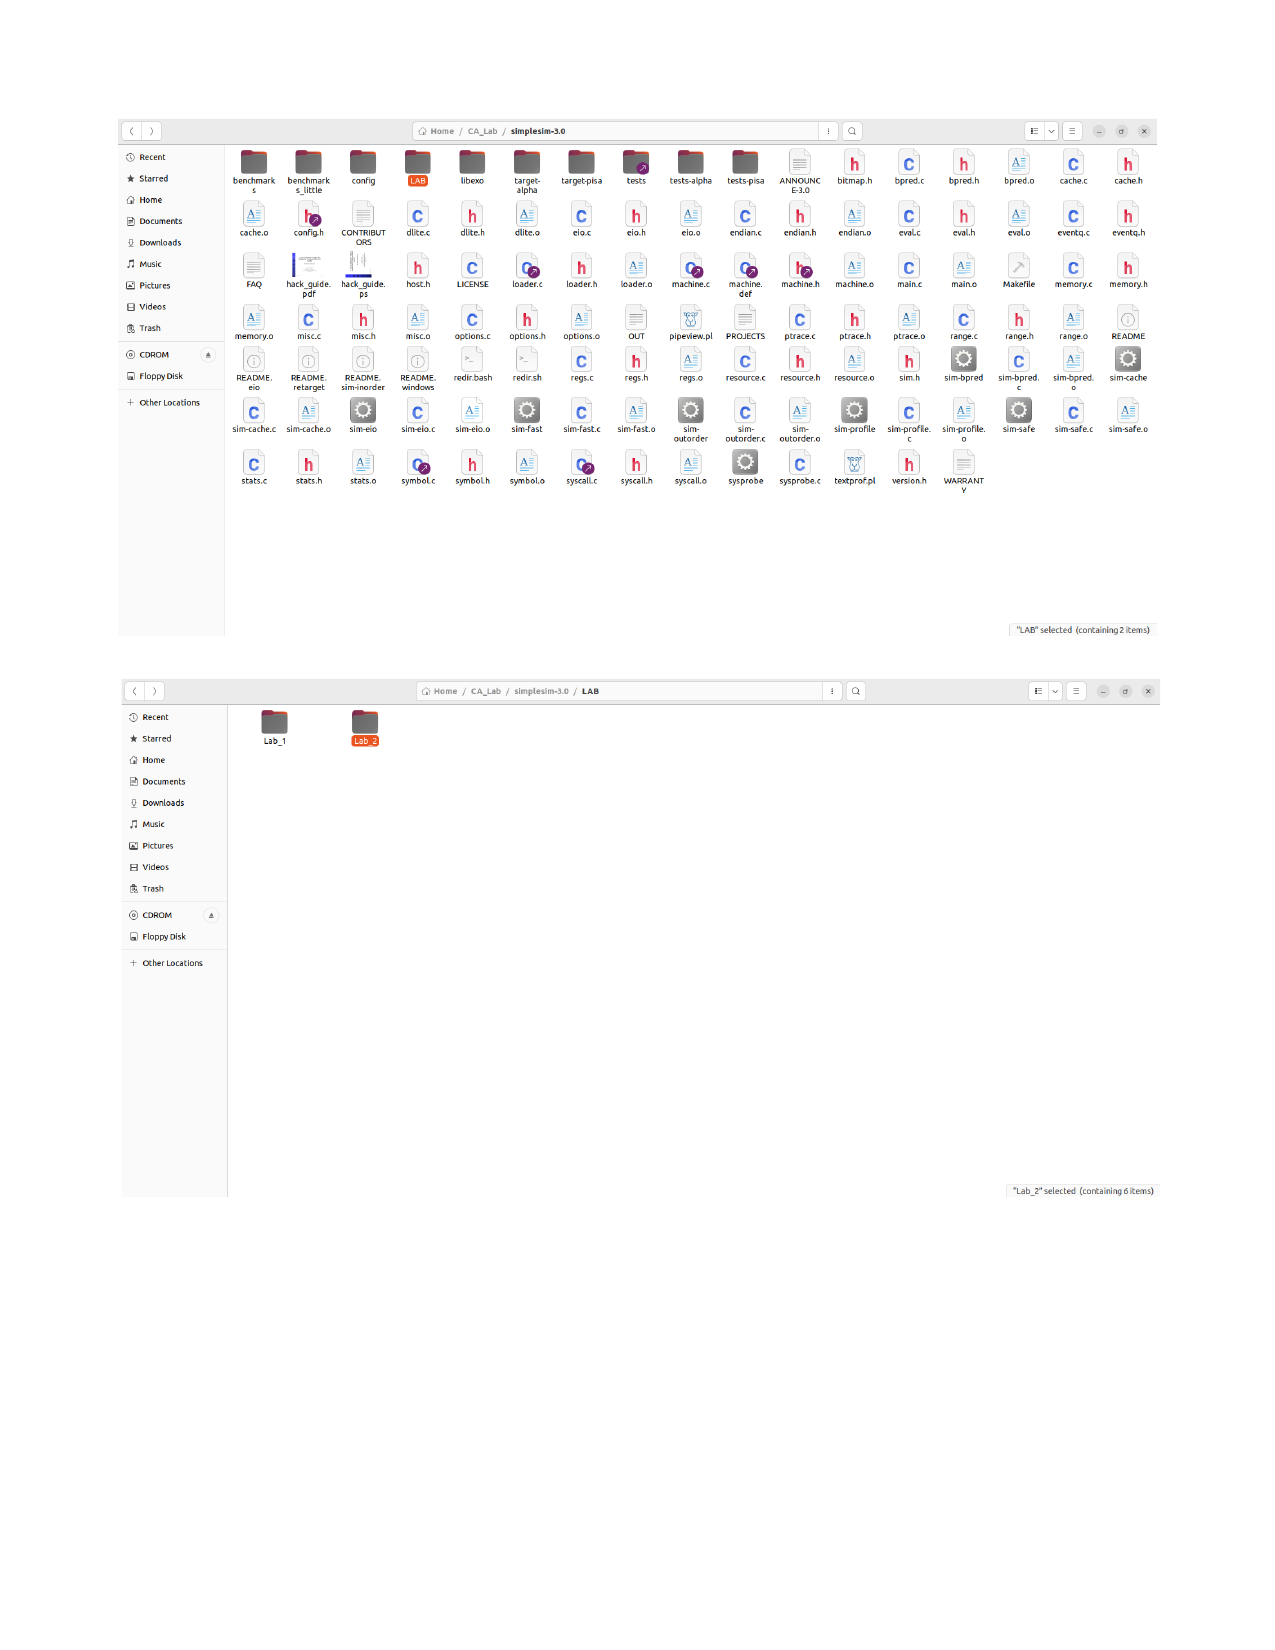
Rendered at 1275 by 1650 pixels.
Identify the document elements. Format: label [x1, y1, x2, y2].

picture [118, 118, 1157, 636]
picture [121, 678, 1161, 1197]
